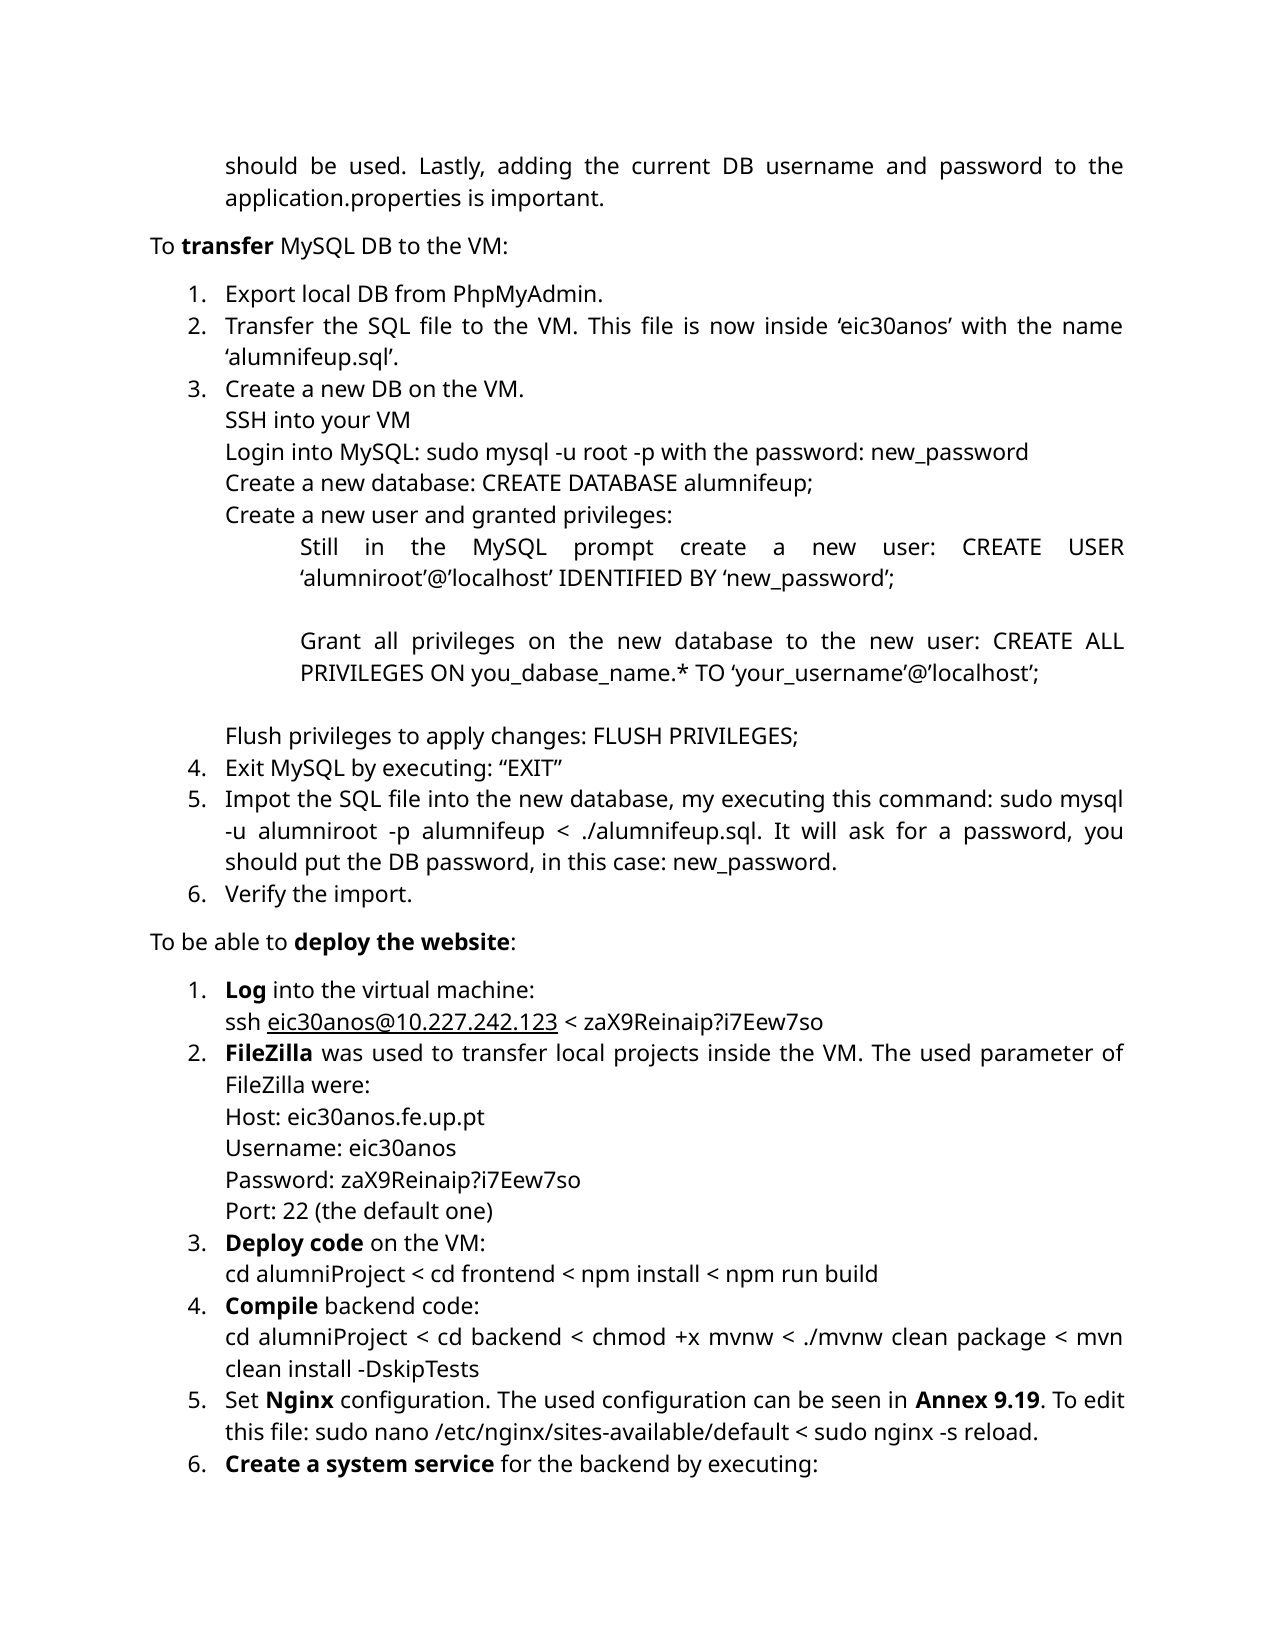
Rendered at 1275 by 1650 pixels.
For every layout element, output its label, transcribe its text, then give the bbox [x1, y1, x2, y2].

list Compile backend code: [187, 1290, 1125, 1321]
list Port: 22 (the default one) [225, 1195, 1125, 1226]
list Login into MySQL: sudo mysql -u root -p with the password: new_password [225, 436, 1125, 467]
list Create a system service for the backend by executing: [187, 1448, 1125, 1479]
list Transfer the SQL file to the VM. This file is now inside ‘eic30anos’ with the name ‘alumnifeup.sql’. [187, 309, 1125, 372]
list Set Nginx configuration. The used configuration can be seen in Annex 9.19. To edit this file: sudo nano /etc/nginx/sites-available/default < sudo nginx -s reload. [187, 1384, 1125, 1447]
list should be used. Lastly, adding the current DB username and password to the application.properties is important. [187, 150, 1125, 213]
list Exit MySQL by executing: “EXIT” [187, 751, 1125, 783]
list Username: eic30anos [225, 1132, 1125, 1163]
list Grant all privileges on the new database to the new user: CREATE ALL PRIVILEGES ON you_dabase_name.* TO ‘your_username’@’localhost’; [300, 625, 1125, 688]
list Deploy code on the VM: [187, 1227, 1125, 1258]
text To be able to deploy the website: [150, 926, 1125, 957]
list cd alumniProject < cd frontend < npm install < npm run build [225, 1258, 1125, 1289]
list FileZilla was used to transfer local projects inside the VM. The used parameter of FileZilla were: [187, 1037, 1125, 1100]
list cd alumniProject < cd backend < chmod +x mvnw < ./mvnw clean package < mvn clean install -DskipTests [225, 1321, 1125, 1384]
list Export local DB from PhpMyAdmin. [187, 278, 1125, 309]
list Verify the import. [187, 878, 1125, 909]
list Impot the SQL file into the new database, my executing this command: sudo mysql -u alumniroot -p alumnifeup < ./alumnifeup.sql. It will ask for a password, you should put the DB password, in this case: new_password. [187, 783, 1125, 877]
list ssh eic30anos@10.227.242.123 < zaX9Reinaip?i7Eew7so [225, 1006, 1125, 1037]
list Create a new user and granted privileges: [225, 499, 1125, 530]
list Password: zaX9Reinaip?i7Eew7so [225, 1163, 1125, 1195]
list Still in the MySQL prompt create a new user: CREATE USER ‘alumniroot’@’localhost’ IDENTIFIED BY ‘new_password’; [300, 531, 1125, 593]
list Host: eic30anos.fe.up.pt [225, 1100, 1125, 1132]
list Create a new DB on the VM. [187, 373, 1125, 404]
list SSH into your VM [225, 404, 1125, 436]
list Create a new database: CREATE DATABASE alumnifeup; [225, 467, 1125, 499]
list Log into the virtual machine: [187, 974, 1125, 1005]
list Flush privileges to apply changes: FLUSH PRIVILEGES; [150, 720, 1125, 751]
text To transfer MySQL DB to the VM: [150, 230, 1125, 261]
